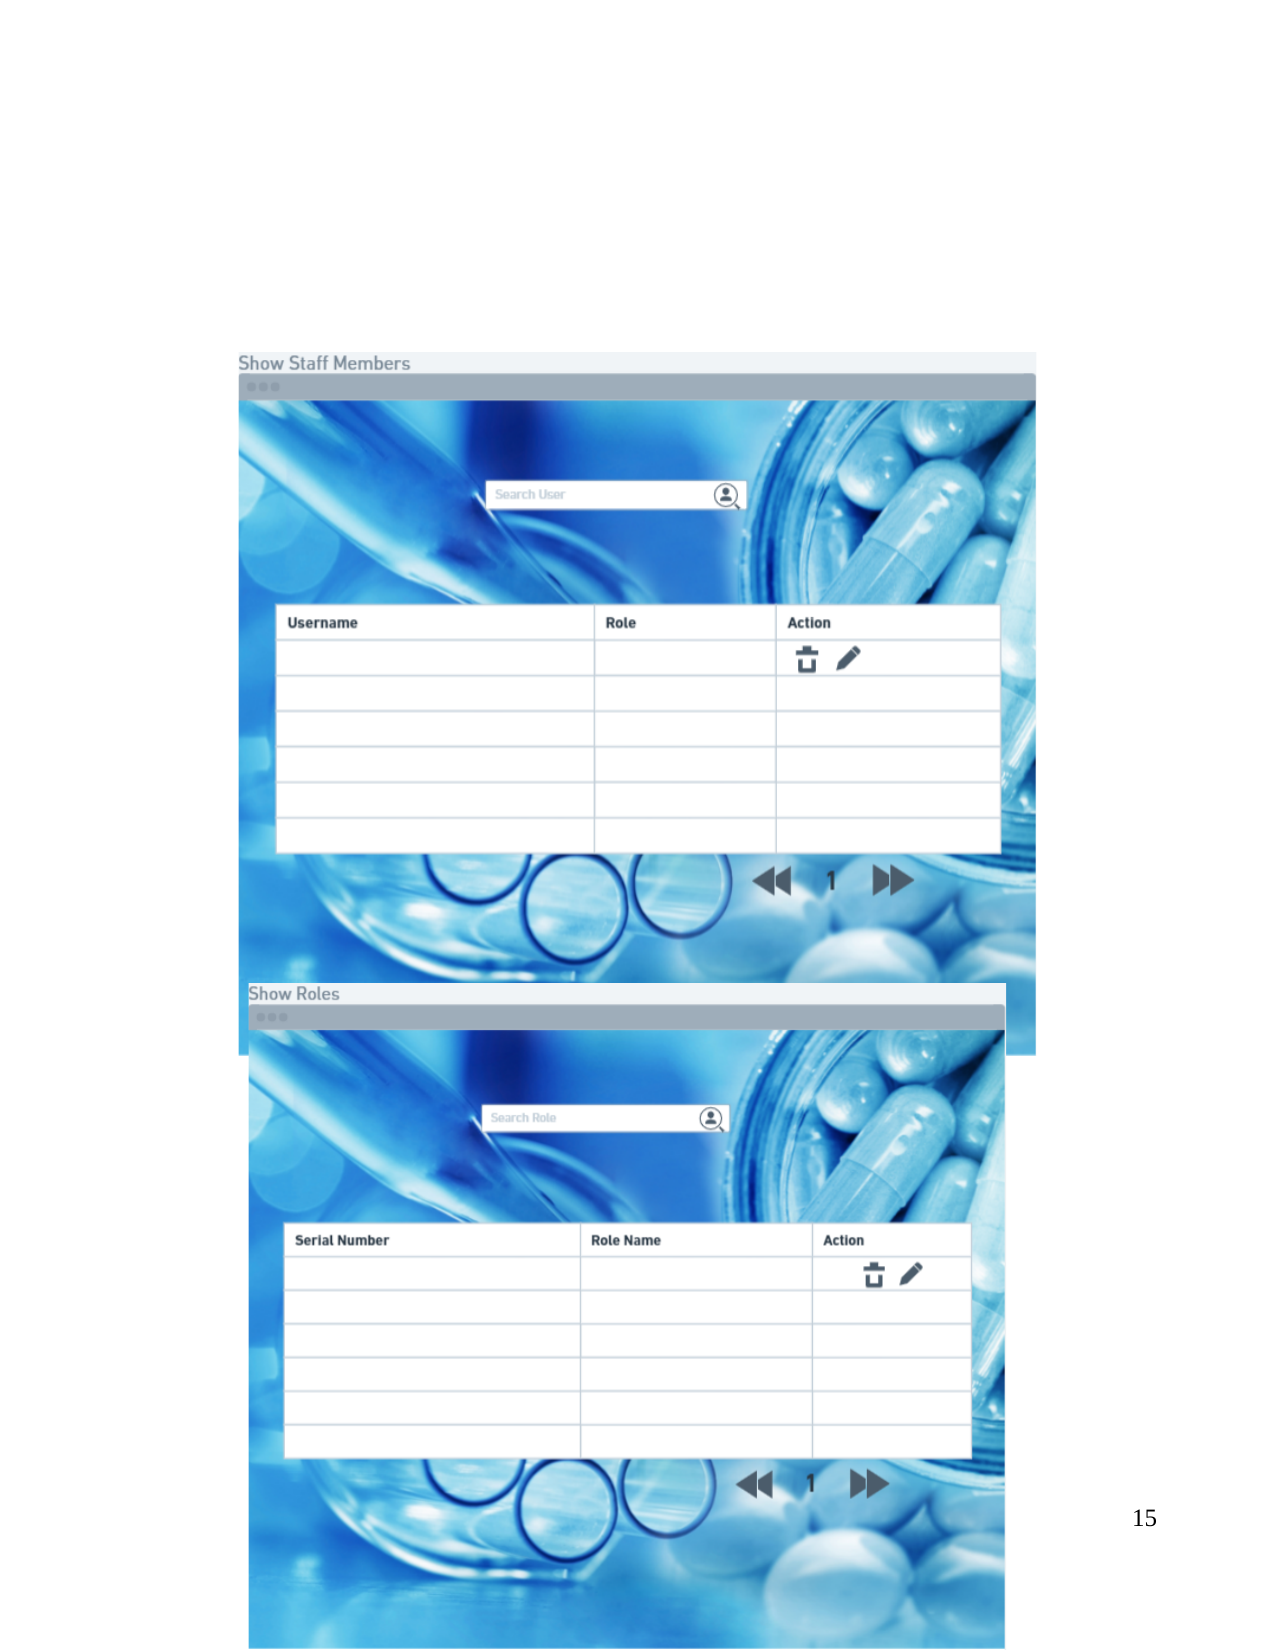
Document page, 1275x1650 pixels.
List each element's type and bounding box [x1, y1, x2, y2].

picture [238, 352, 1037, 1650]
